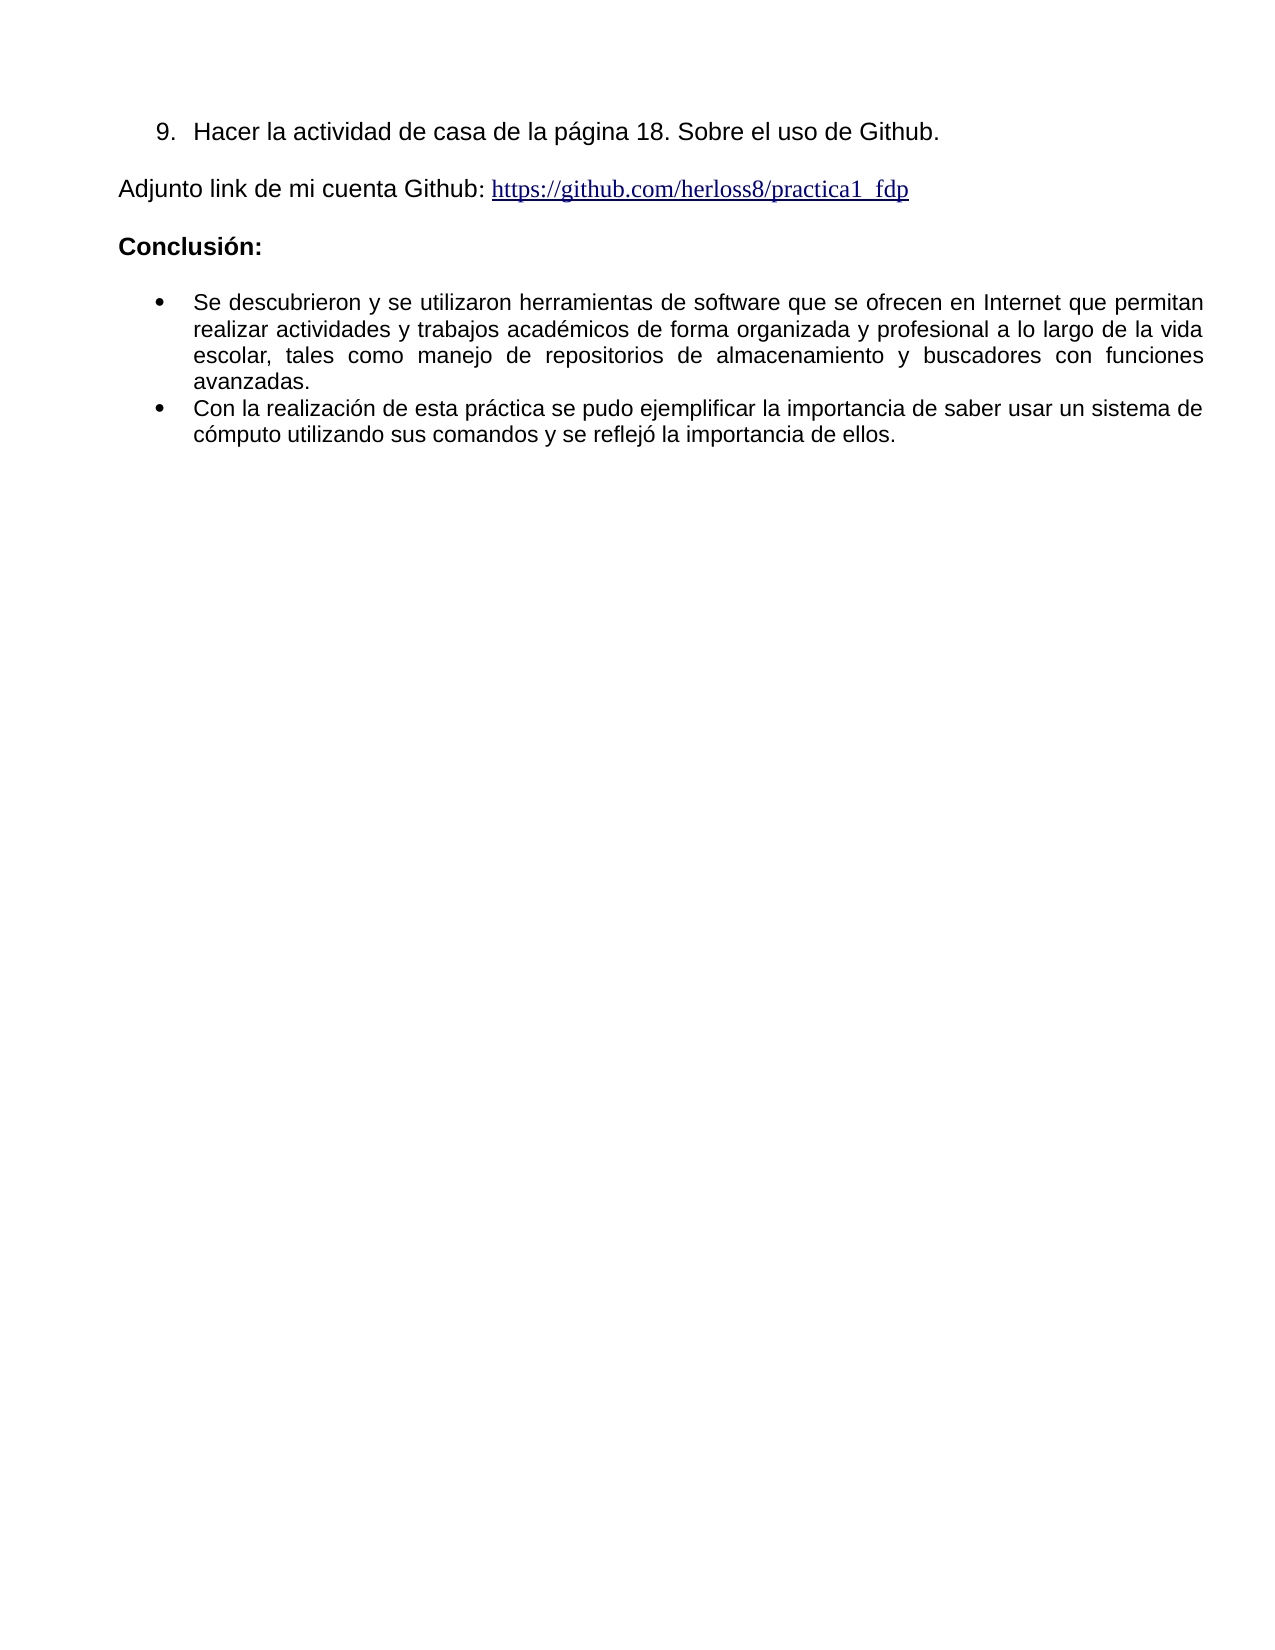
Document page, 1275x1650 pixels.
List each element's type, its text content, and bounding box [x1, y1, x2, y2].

list Con la realización de esta práctica se pudo ejemplificar la importancia de saber usar un sistema de cómputo utilizando sus comandos y se reflejó la importancia de ellos. [156, 395, 1205, 447]
list Se descubrieron y se utilizaron herramientas de software que se ofrecen en Internet que permitan realizar actividades y trabajos académicos de forma organizada y profesional a lo largo de la vida escolar, tales como manejo de repositorios de almacenamiento y buscadores con funciones avanzadas. [156, 289, 1205, 395]
text Conclusión: [118, 232, 1205, 261]
list Hacer la actividad de casa de la página 18. Sobre el uso de Github. [156, 117, 1205, 145]
text Adjunto link de mi cuenta Github: https://github.com/herloss8/practica1_fdp [118, 174, 1205, 203]
